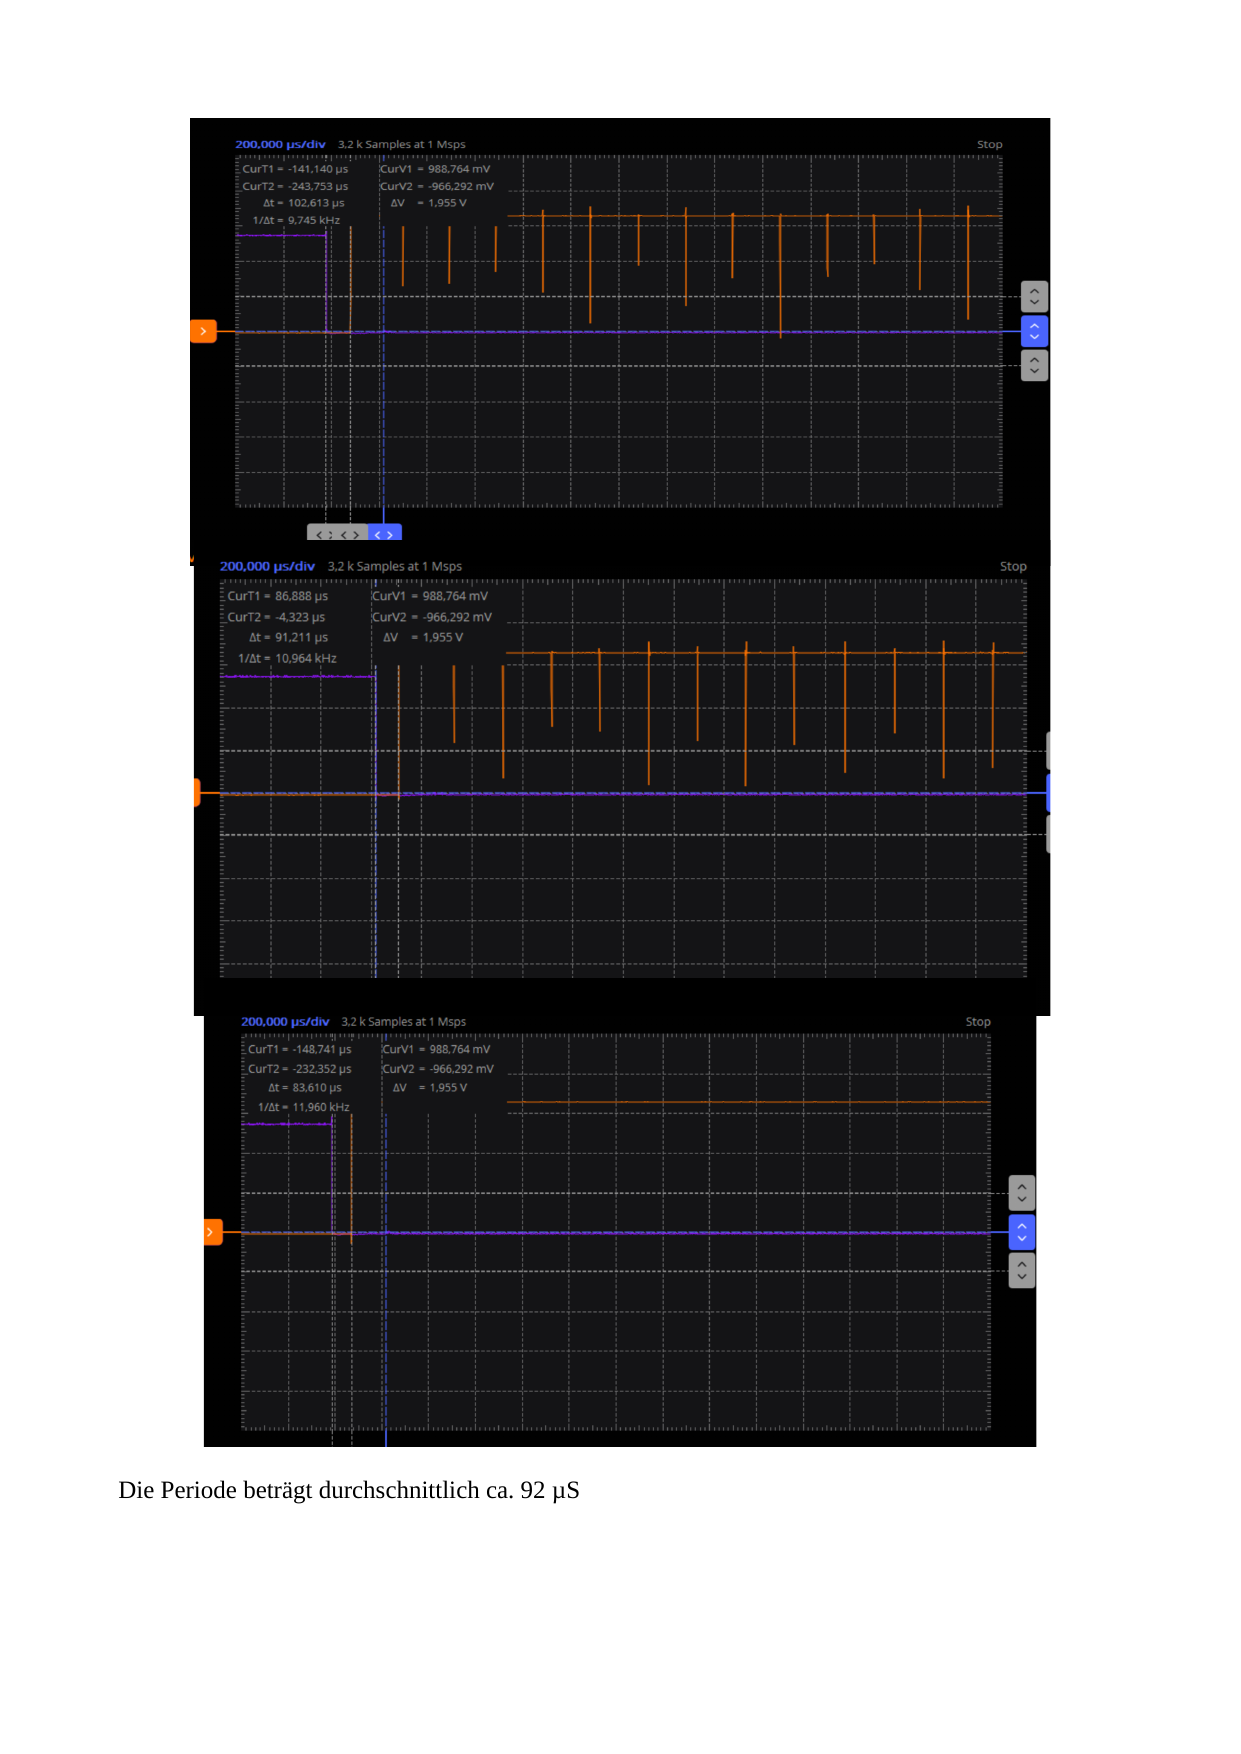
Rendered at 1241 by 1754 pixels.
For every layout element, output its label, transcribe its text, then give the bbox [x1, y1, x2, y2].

text Die Periode beträgt durchschnittlich ca. 92 µS [118, 1475, 1122, 1504]
picture [190, 118, 1051, 1447]
